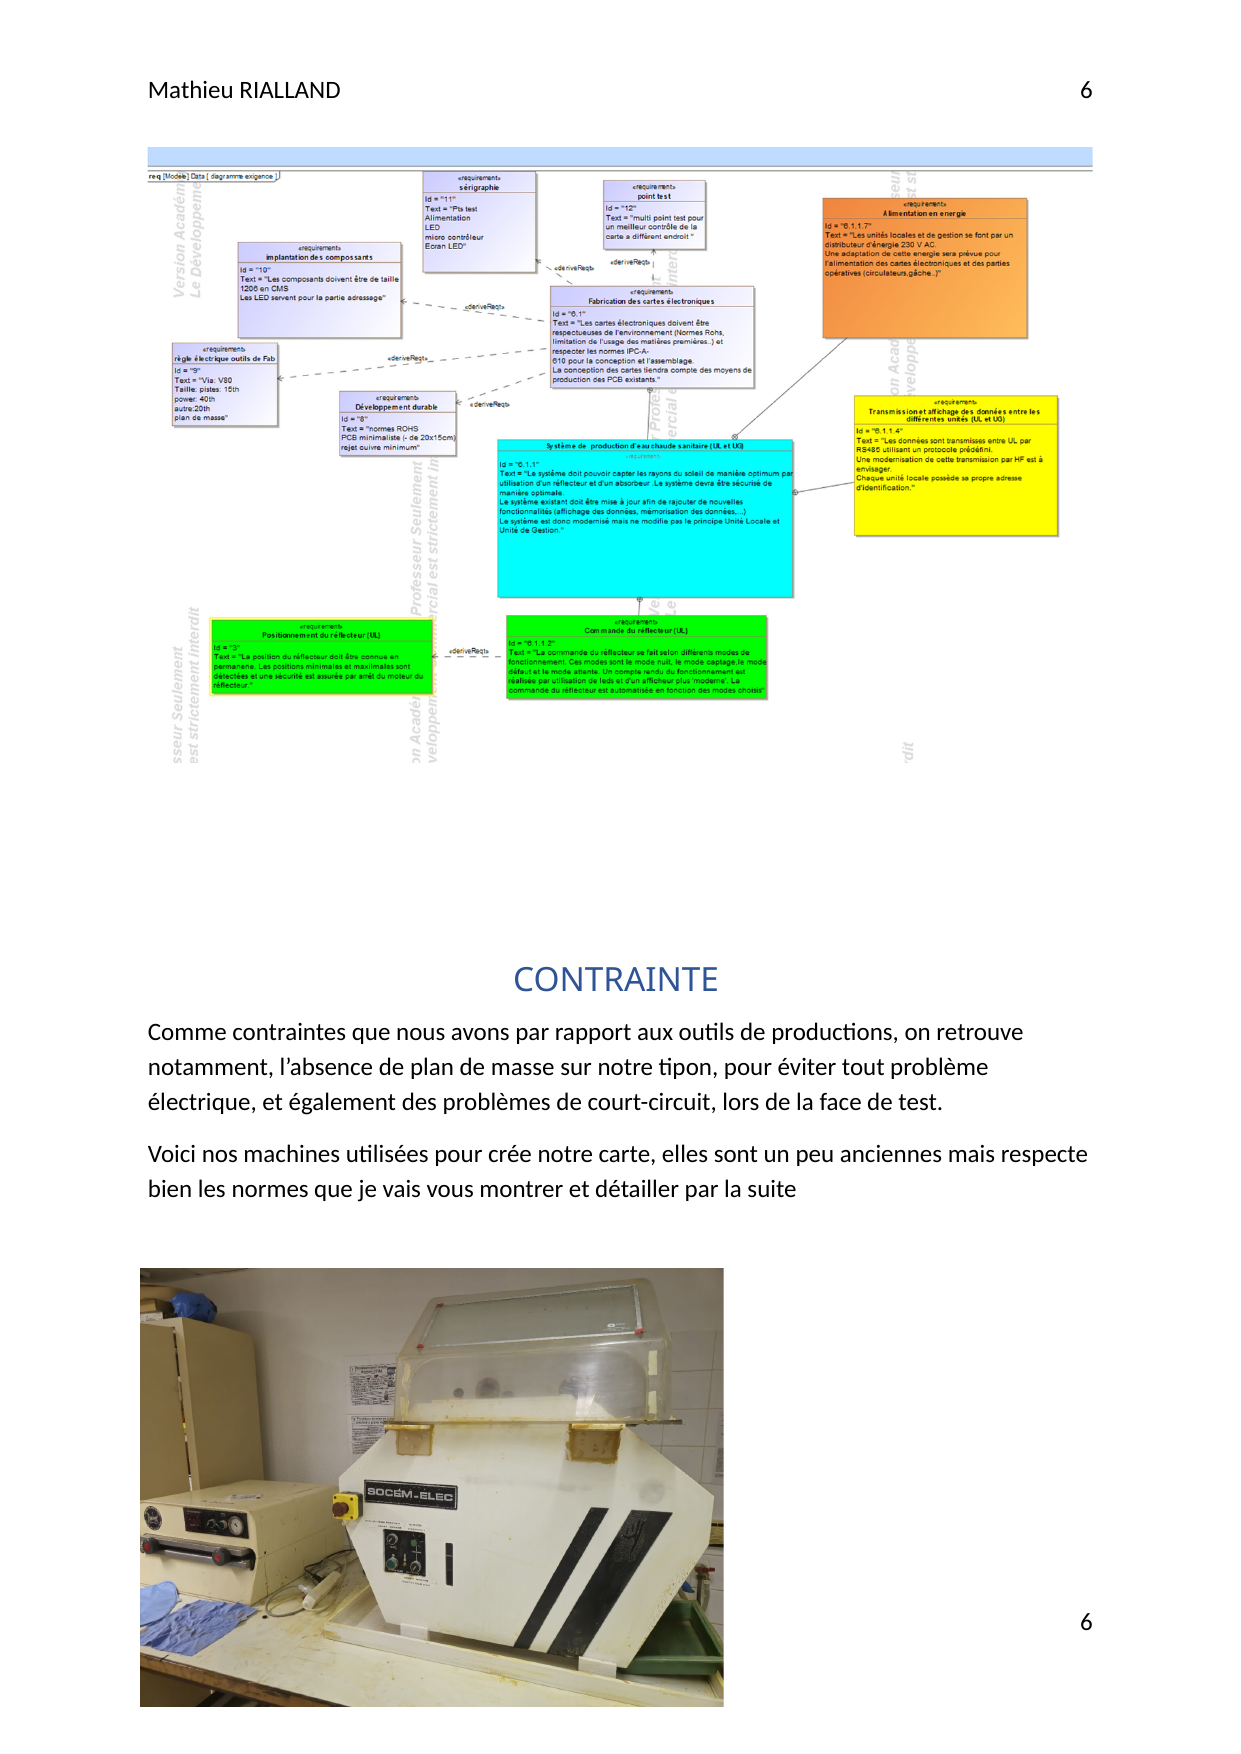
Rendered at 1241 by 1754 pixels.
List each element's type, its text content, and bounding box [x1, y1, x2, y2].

text Comme contraintes que nous avons par rapport aux outils de productions, on retrouve notamment, l’absence de plan de masse sur notre tipon, pour éviter tout problème électrique, et également des problèmes de court-circuit, lors de la face de test. [148, 1016, 1093, 1117]
text Voici nos machines utilisées pour crée notre carte, elles sont un peu anciennes mais respecte bien les normes que je vais vous montrer et détailler par la suite [148, 1138, 1093, 1203]
subtitle CONTRAINTE [148, 956, 1093, 1001]
